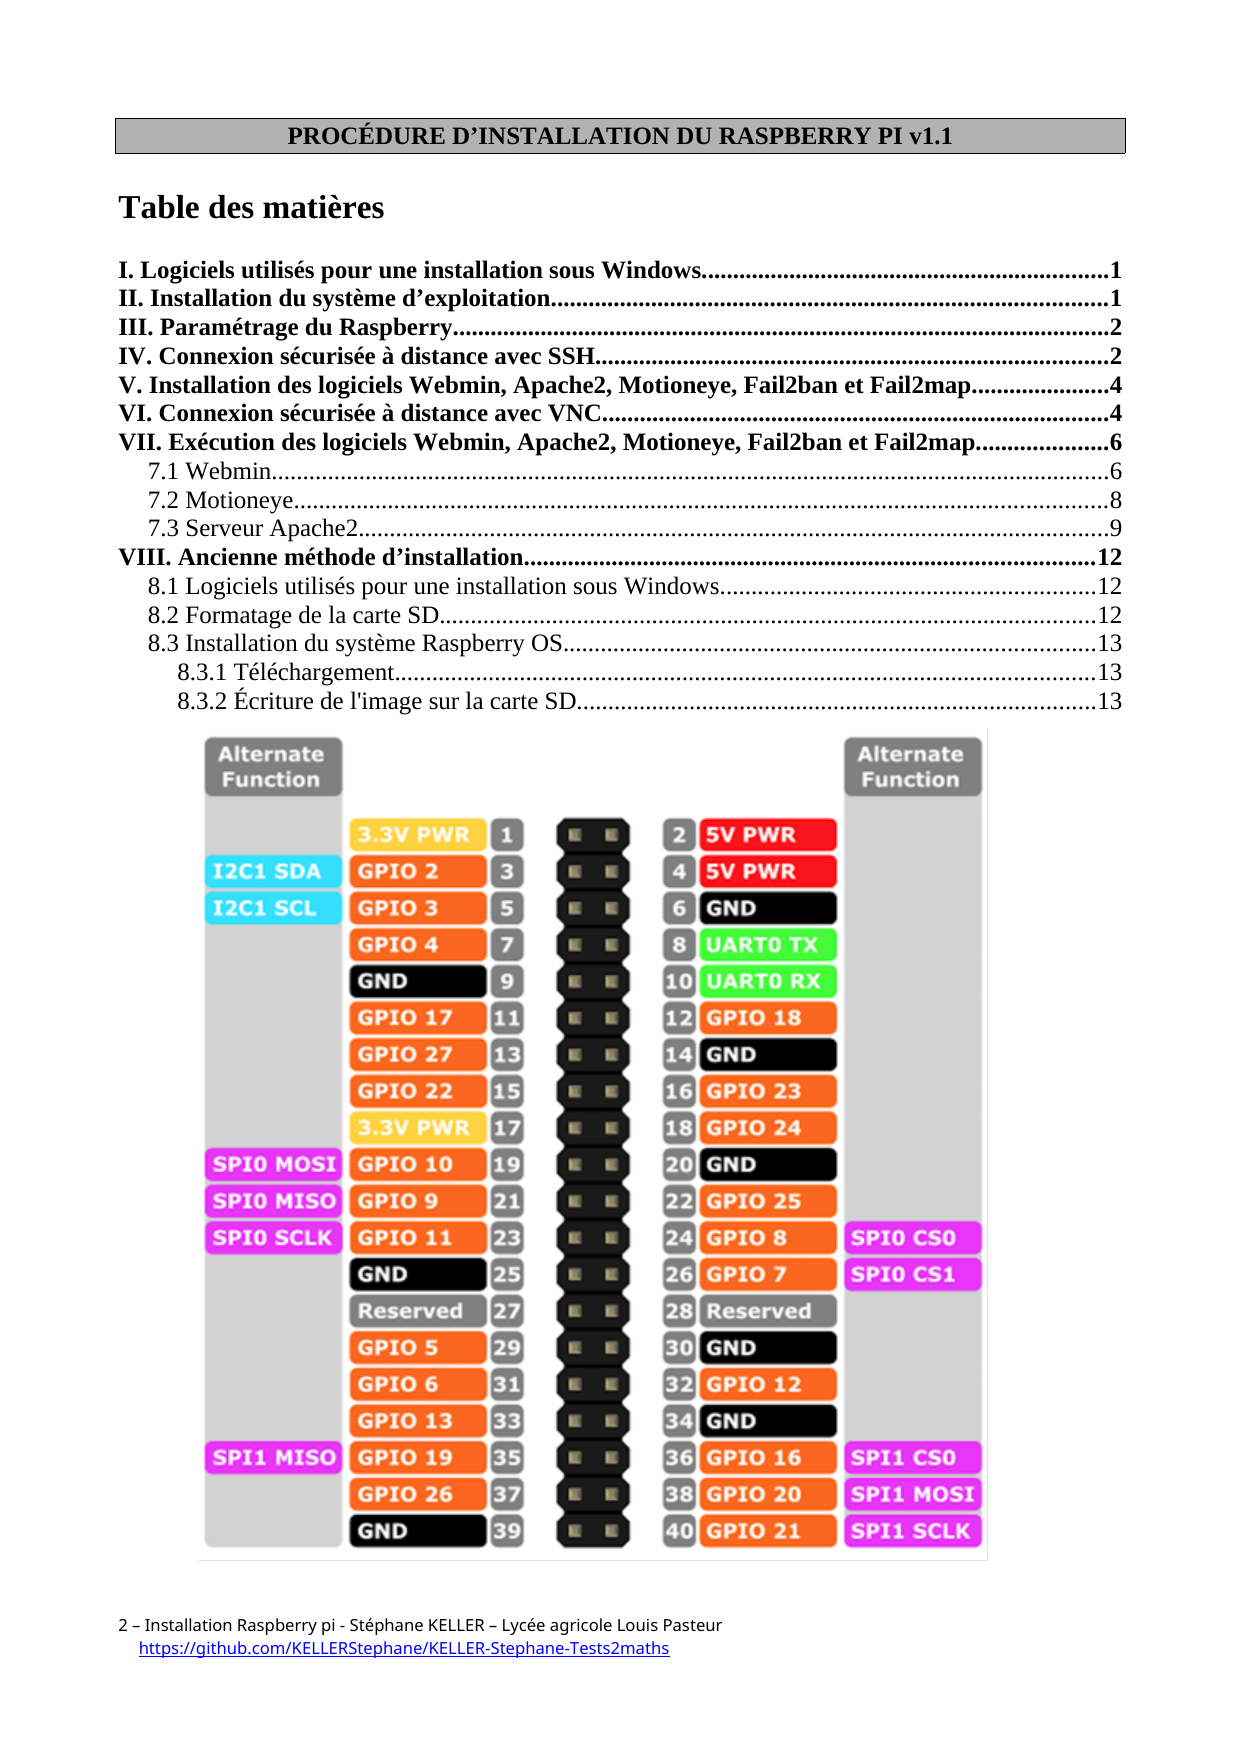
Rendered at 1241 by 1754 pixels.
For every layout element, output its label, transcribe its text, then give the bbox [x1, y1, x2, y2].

text 8.2 Formatage de la carte SD. 12 [148, 600, 1122, 628]
text VI. Connexion sécurisée à distance avec VNC. 4 [118, 398, 1122, 427]
text 8.3 Installation du système Raspberry OS. 13 [148, 628, 1122, 657]
text VIII. Ancienne méthode d’installation. 12 [118, 542, 1122, 571]
text I. Logiciels utilisés pour une installation sous Windows. 1 [118, 255, 1122, 283]
text PROCÉDURE D’INSTALLATION DU Raspberry PI v1.1 [116, 119, 1125, 153]
picture [199, 729, 988, 1562]
text V. Installation des logiciels Webmin, Apache2, Motioneye, Fail2ban et Fail2map. 4 [118, 370, 1122, 398]
text II. Installation du système d’exploitation. 1 [118, 283, 1122, 312]
text 7.3 Serveur Apache2. 9 [148, 513, 1122, 542]
text 7.2 Motioneye. 8 [148, 485, 1122, 513]
text 8.3.1 Téléchargement. 13 [177, 657, 1122, 686]
text 8.1 Logiciels utilisés pour une installation sous Windows. 12 [148, 571, 1122, 600]
text 8.3.2 Écriture de l'image sur la carte SD. 13 [177, 686, 1122, 715]
subtitle Table des matières [118, 187, 1122, 225]
text 7.1 Webmin. 6 [148, 456, 1122, 485]
text III. Paramétrage du Raspberry. 2 [118, 312, 1122, 341]
text IV. Connexion sécurisée à distance avec SSH. 2 [118, 341, 1122, 370]
text VII. Exécution des logiciels Webmin, Apache2, Motioneye, Fail2ban et Fail2map. 6 [118, 427, 1122, 456]
